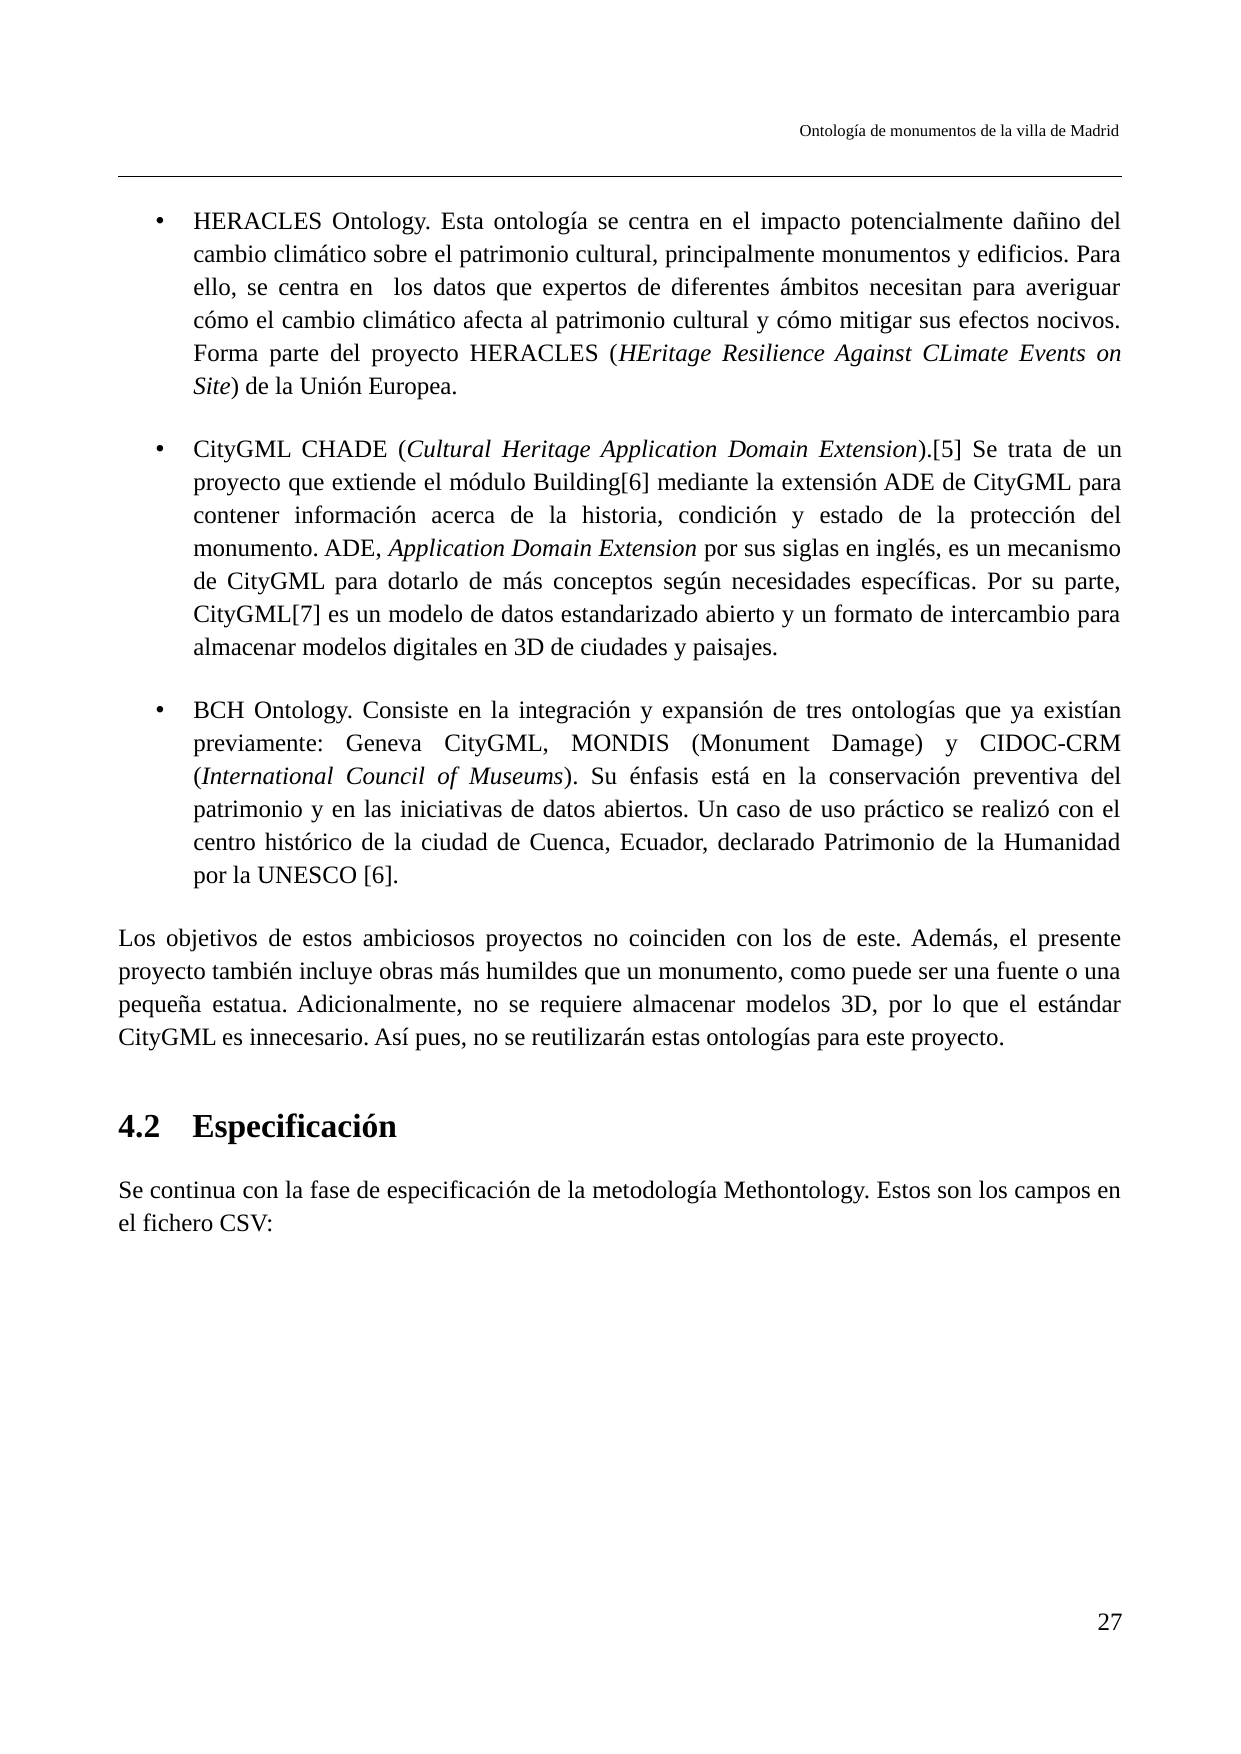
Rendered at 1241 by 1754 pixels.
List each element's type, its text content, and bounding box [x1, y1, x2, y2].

text Se continua con la fase de especificación de la metodología Methontology. Estos son los campos en el fichero CSV: [118, 1175, 1122, 1237]
list CityGML CHADE (Cultural Heritage Application Domain Extension).[5] Se trata de un proyecto que extiende el módulo Building[6] mediante la extensión ADE de CityGML para contener información acerca de la historia, condición y estado de la protección del monumento. ADE, Application Domain Extension por sus siglas en inglés, es un mecanismo de CityGML para dotarlo de más conceptos según necesidades específicas. Por su parte, CityGML[7] es un modelo de datos estandarizado abierto y un formato de intercambio para almacenar modelos digitales en 3D de ciudades y paisajes. [156, 434, 1122, 661]
list HERACLES Ontology. Esta ontología se centra en el impacto potencialmente dañino del cambio climático sobre el patrimonio cultural, principalmente monumentos y edificios. Para ello, se centra en los datos que expertos de diferentes ámbitos necesitan para averiguar cómo el cambio climático afecta al patrimonio cultural y cómo mitigar sus efectos nocivos. Forma parte del proyecto HERACLES (HEritage Resilience Against CLimate Events on Site) de la Unión Europea. [156, 206, 1122, 399]
subtitle Especificación [118, 1106, 1122, 1145]
text Los objetivos de estos ambiciosos proyectos no coinciden con los de este. Además, el presente proyecto también incluye obras más humildes que un monumento, como puede ser una fuente o una pequeña estatua. Adicionalmente, no se requiere almacenar modelos 3D, por lo que el estándar CityGML es innecesario. Así pues, no se reutilizarán estas ontologías para este proyecto. [118, 923, 1122, 1051]
list BCH Ontology. Consiste en la integración y expansión de tres ontologías que ya existían previamente: Geneva CityGML, MONDIS (Monument Damage) y CIDOC-CRM (International Council of Museums). Su énfasis está en la conservación preventiva del patrimonio y en las iniciativas de datos abiertos. Un caso de uso práctico se realizó con el centro histórico de la ciudad de Cuenca, Ecuador, declarado Patrimonio de la Humanidad por la UNESCO [6]. [156, 695, 1122, 889]
